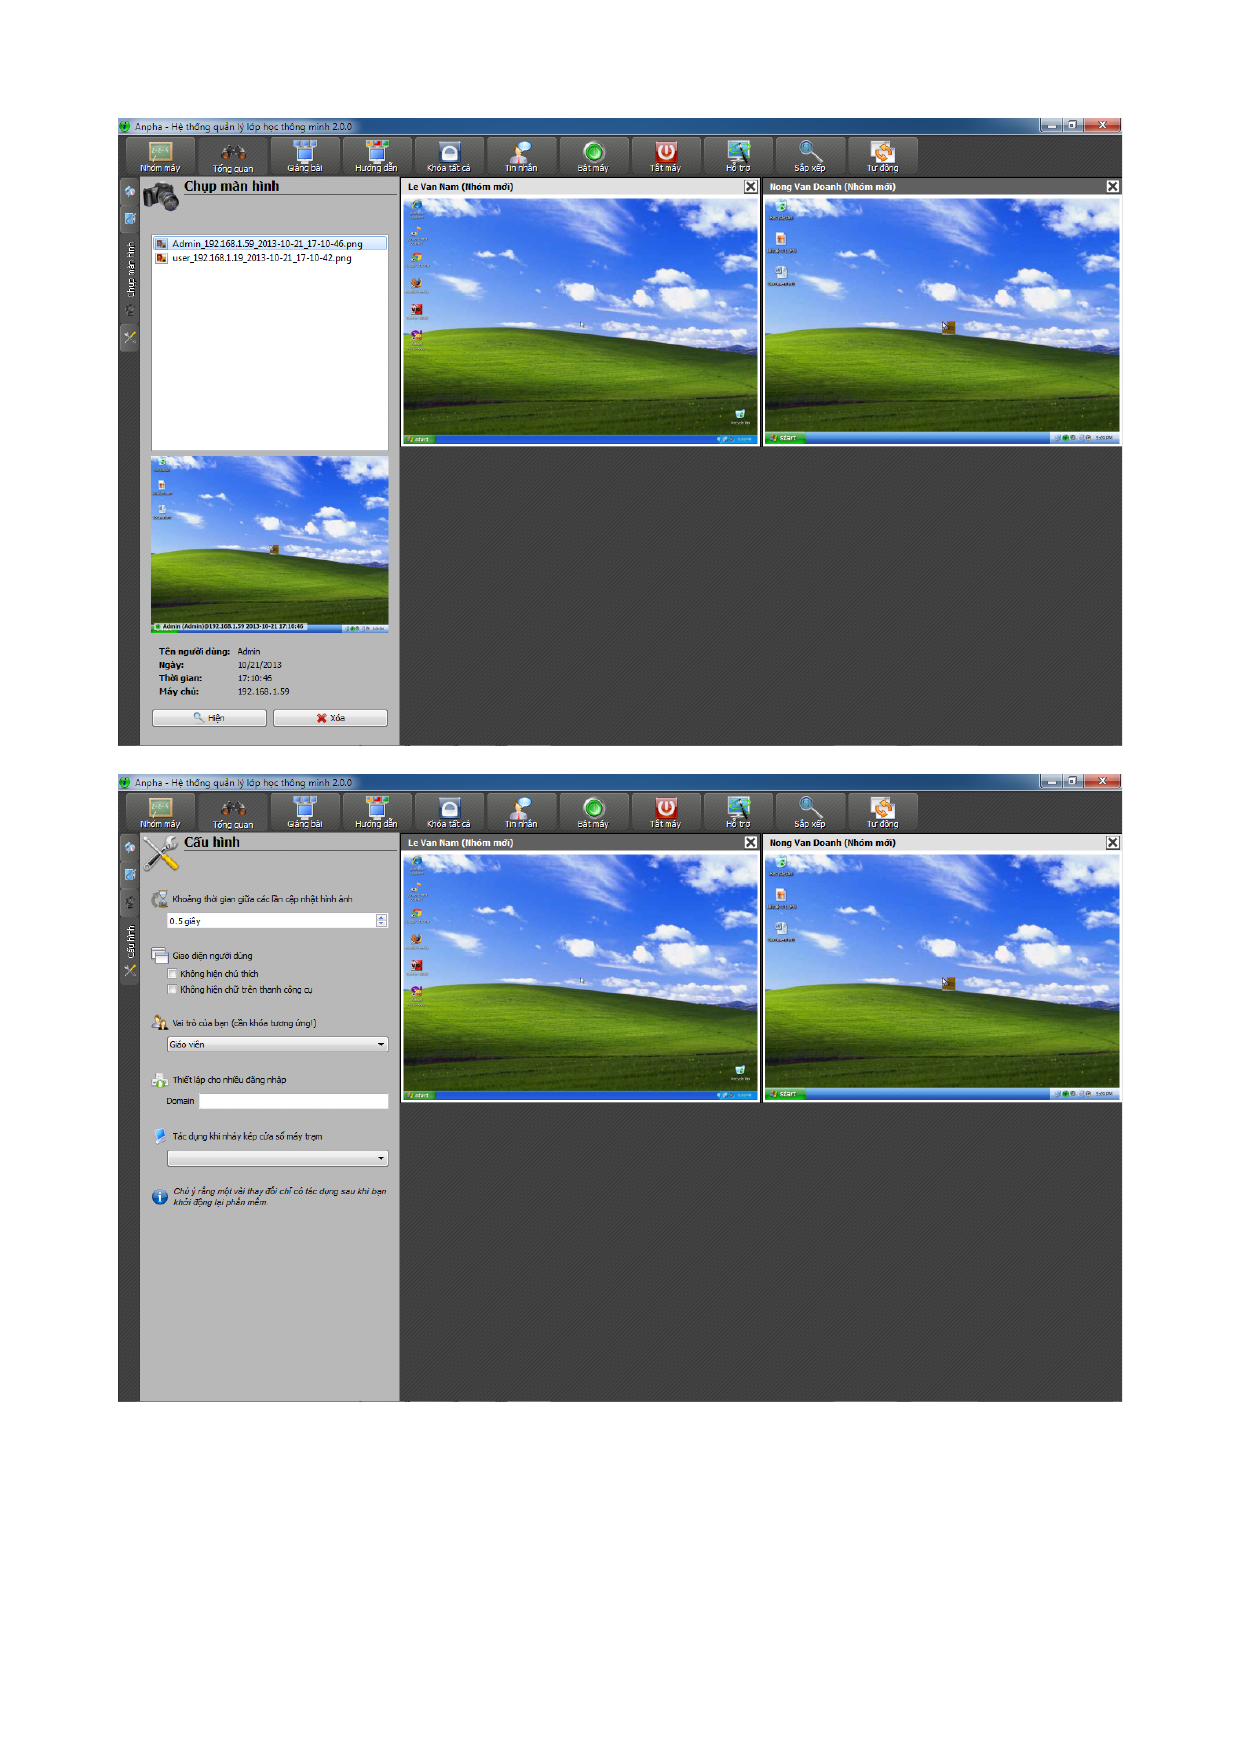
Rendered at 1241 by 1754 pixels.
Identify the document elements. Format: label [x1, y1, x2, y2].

picture [118, 774, 1123, 1402]
picture [118, 118, 1123, 746]
